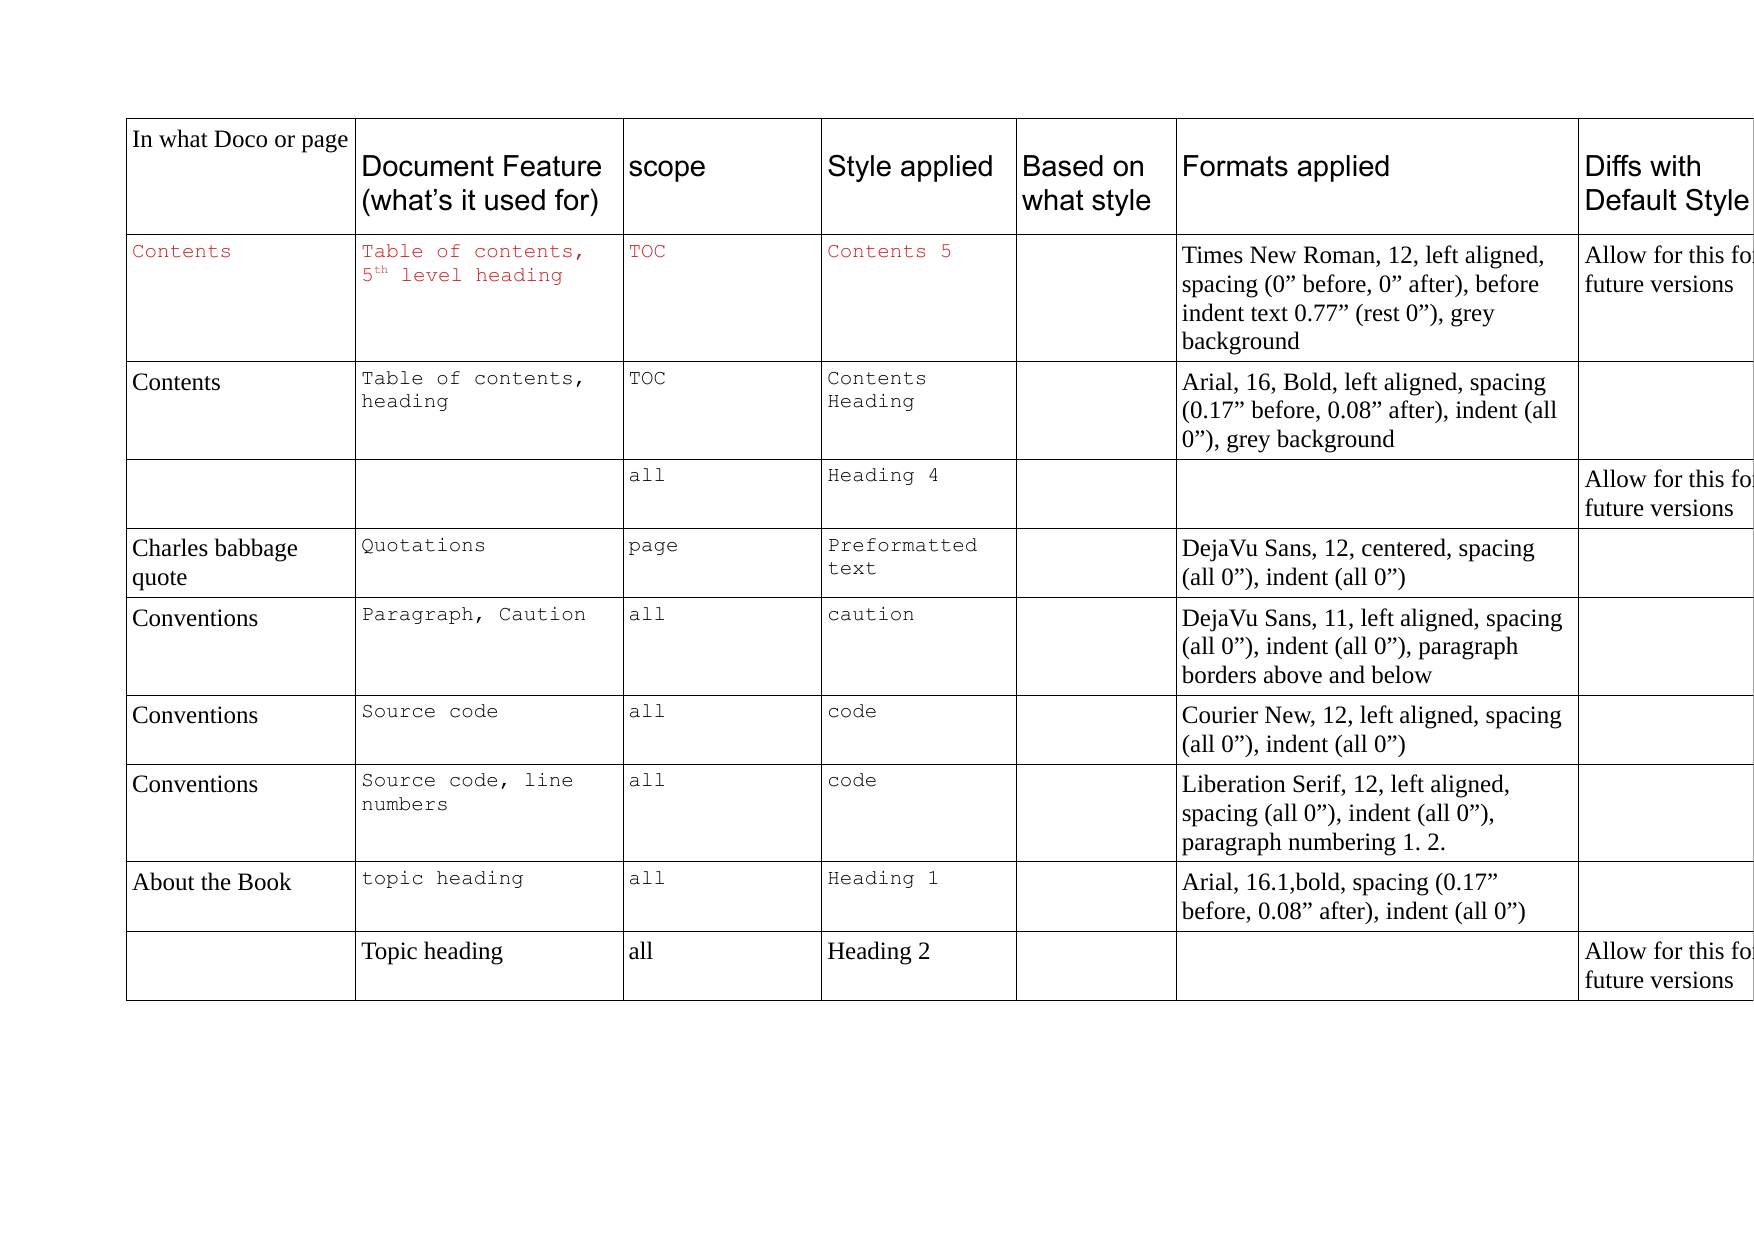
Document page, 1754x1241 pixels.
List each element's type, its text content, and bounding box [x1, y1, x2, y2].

table_cell Conventions [127, 765, 355, 861]
table_cell Courier New, 12, left aligned, spacing (all 0”), indent (all 0”) [1177, 696, 1578, 764]
table_cell [1017, 765, 1176, 861]
table_cell Quotations [356, 529, 623, 597]
table_cell Contents [127, 235, 355, 361]
table_cell Contents [127, 362, 355, 459]
table_cell Table of contents, heading [356, 362, 623, 459]
table_cell [1017, 862, 1176, 931]
table_header Document Feature (what’s it used for) [356, 119, 623, 234]
table_cell [1579, 696, 1753, 764]
table_cell [1017, 362, 1176, 459]
table_cell Heading 4 [822, 460, 1016, 528]
table_cell [1017, 235, 1176, 361]
table_cell Heading 2 [822, 932, 1016, 999]
table_cell caution [822, 598, 1016, 694]
table_cell Liberation Serif, 12, left aligned, spacing (all 0”), indent (all 0”), paragraph numbering 1. 2. [1177, 765, 1578, 861]
table_cell Topic heading [356, 932, 623, 999]
table_cell About the Book [127, 862, 355, 931]
table_cell [1177, 460, 1578, 528]
table_header scope [624, 119, 821, 234]
table_cell Times New Roman, 12, left aligned, spacing (0” before, 0” after), before indent text 0.77” (rest 0”), grey background [1177, 235, 1578, 361]
table_cell [1579, 862, 1753, 931]
table_cell all [624, 932, 821, 999]
table_cell [1579, 529, 1753, 597]
table_cell page [624, 529, 821, 597]
table_cell [1579, 362, 1753, 459]
table_cell TOC [624, 362, 821, 459]
table_header Style applied [822, 119, 1016, 234]
table_header Based on what style [1017, 119, 1176, 234]
table_cell [127, 460, 355, 528]
table_cell TOC [624, 235, 821, 361]
table_cell [1017, 460, 1176, 528]
table_cell [356, 460, 623, 528]
table_cell all [624, 460, 821, 528]
table_cell Preformatted text [822, 529, 1016, 597]
table_cell Conventions [127, 696, 355, 764]
table_cell Source code, line numbers [356, 765, 623, 861]
table_cell [1017, 696, 1176, 764]
table_cell Arial, 16, Bold, left aligned, spacing (0.17” before, 0.08” after), indent (all 0”), grey background [1177, 362, 1578, 459]
table_cell DejaVu Sans, 12, centered, spacing (all 0”), indent (all 0”) [1177, 529, 1578, 597]
table_cell code [822, 765, 1016, 861]
table_header Formats applied [1177, 119, 1578, 234]
table_cell Allow for this for future versions [1579, 235, 1753, 361]
table_cell Allow for this for future versions [1579, 460, 1753, 528]
table_cell Arial, 16.1,bold, spacing (0.17” before, 0.08” after), indent (all 0”) [1177, 862, 1578, 931]
table_cell all [624, 765, 821, 861]
table_cell [1017, 598, 1176, 694]
table_cell all [624, 598, 821, 694]
table_cell [127, 932, 355, 999]
table_cell code [822, 696, 1016, 764]
table_cell all [624, 862, 821, 931]
table_cell [1017, 932, 1176, 999]
table_cell topic heading [356, 862, 623, 931]
table_header In what Doco or page [127, 119, 355, 234]
table_cell [1579, 765, 1753, 861]
table_cell all [624, 696, 821, 764]
table_cell [1177, 932, 1578, 999]
table_cell Allow for this for future versions [1579, 932, 1753, 999]
table_header Diffs with Default Style [1579, 119, 1753, 234]
table_cell Table of contents, 5th level heading [356, 235, 623, 361]
table_cell Contents Heading [822, 362, 1016, 459]
table_cell [1017, 529, 1176, 597]
table_cell Contents 5 [822, 235, 1016, 361]
table_cell [1579, 598, 1753, 694]
table_cell Heading 1 [822, 862, 1016, 931]
table_cell Charles babbage quote [127, 529, 355, 597]
table_cell Paragraph, Caution [356, 598, 623, 694]
table_cell Conventions [127, 598, 355, 694]
table_cell Source code [356, 696, 623, 764]
table_cell DejaVu Sans, 11, left aligned, spacing (all 0”), indent (all 0”), paragraph borders above and below [1177, 598, 1578, 694]
